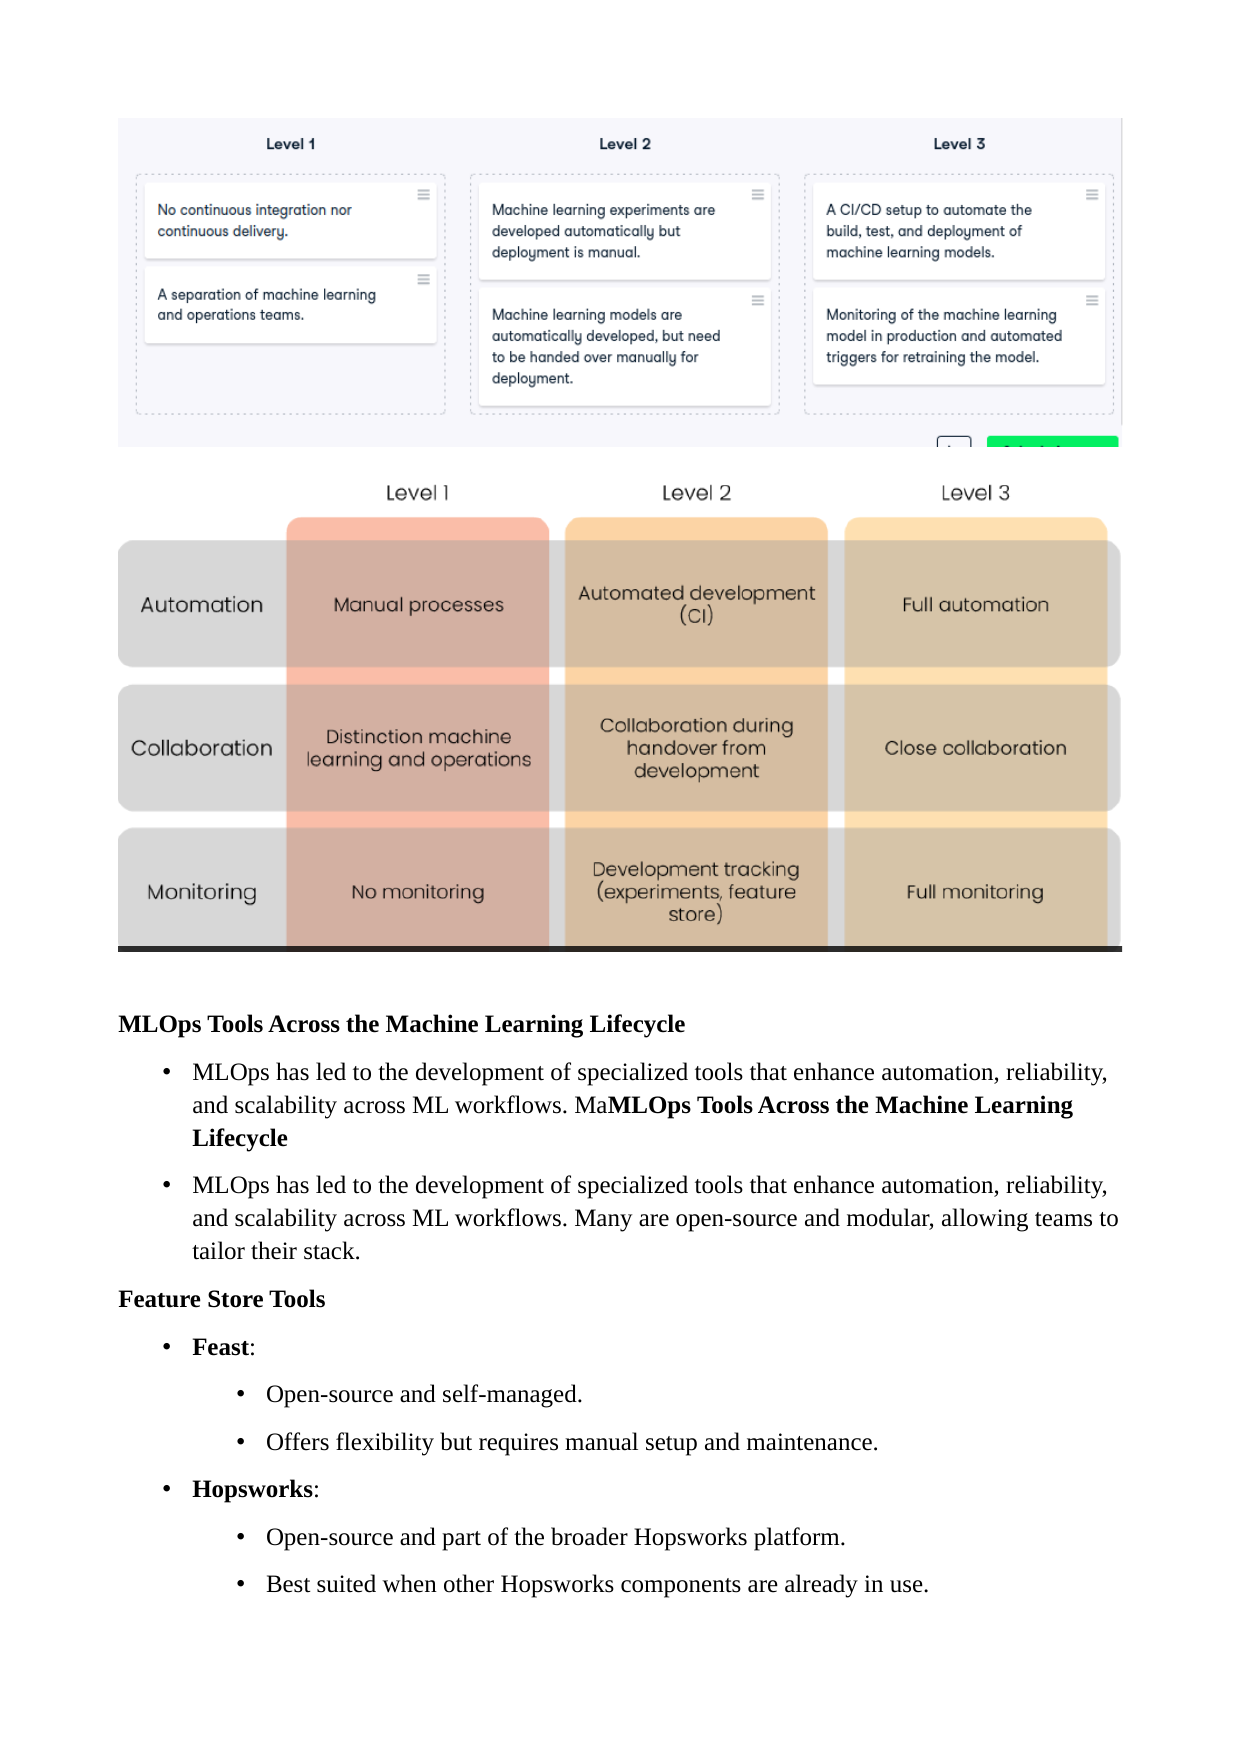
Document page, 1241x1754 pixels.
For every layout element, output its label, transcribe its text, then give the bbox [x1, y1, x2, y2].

list MLOps has led to the development of specialized tools that enhance automation, reliability, and scalability across ML workflows. Many are open-source and modular, allowing teams to tailor their stack. [162, 1170, 1122, 1265]
list Open-source and self-managed. [236, 1379, 1122, 1408]
list Feast: [162, 1332, 1122, 1360]
picture [118, 475, 1123, 952]
list Offers flexibility but requires manual setup and maintenance. [236, 1427, 1122, 1456]
text Feature Store Tools [118, 1284, 1122, 1313]
picture [118, 118, 1123, 447]
list MLOps has led to the development of specialized tools that enhance automation, reliability, and scalability across ML workflows. MaMLOps Tools Across the Machine Learning Lifecycle [162, 1057, 1122, 1151]
list Best suited when other Hopsworks components are already in use. [236, 1569, 1122, 1598]
text MLOps Tools Across the Machine Learning Lifecycle [118, 1009, 1122, 1038]
list Hopsworks: [162, 1474, 1122, 1503]
list Open-source and part of the broader Hopsworks platform. [236, 1522, 1122, 1551]
